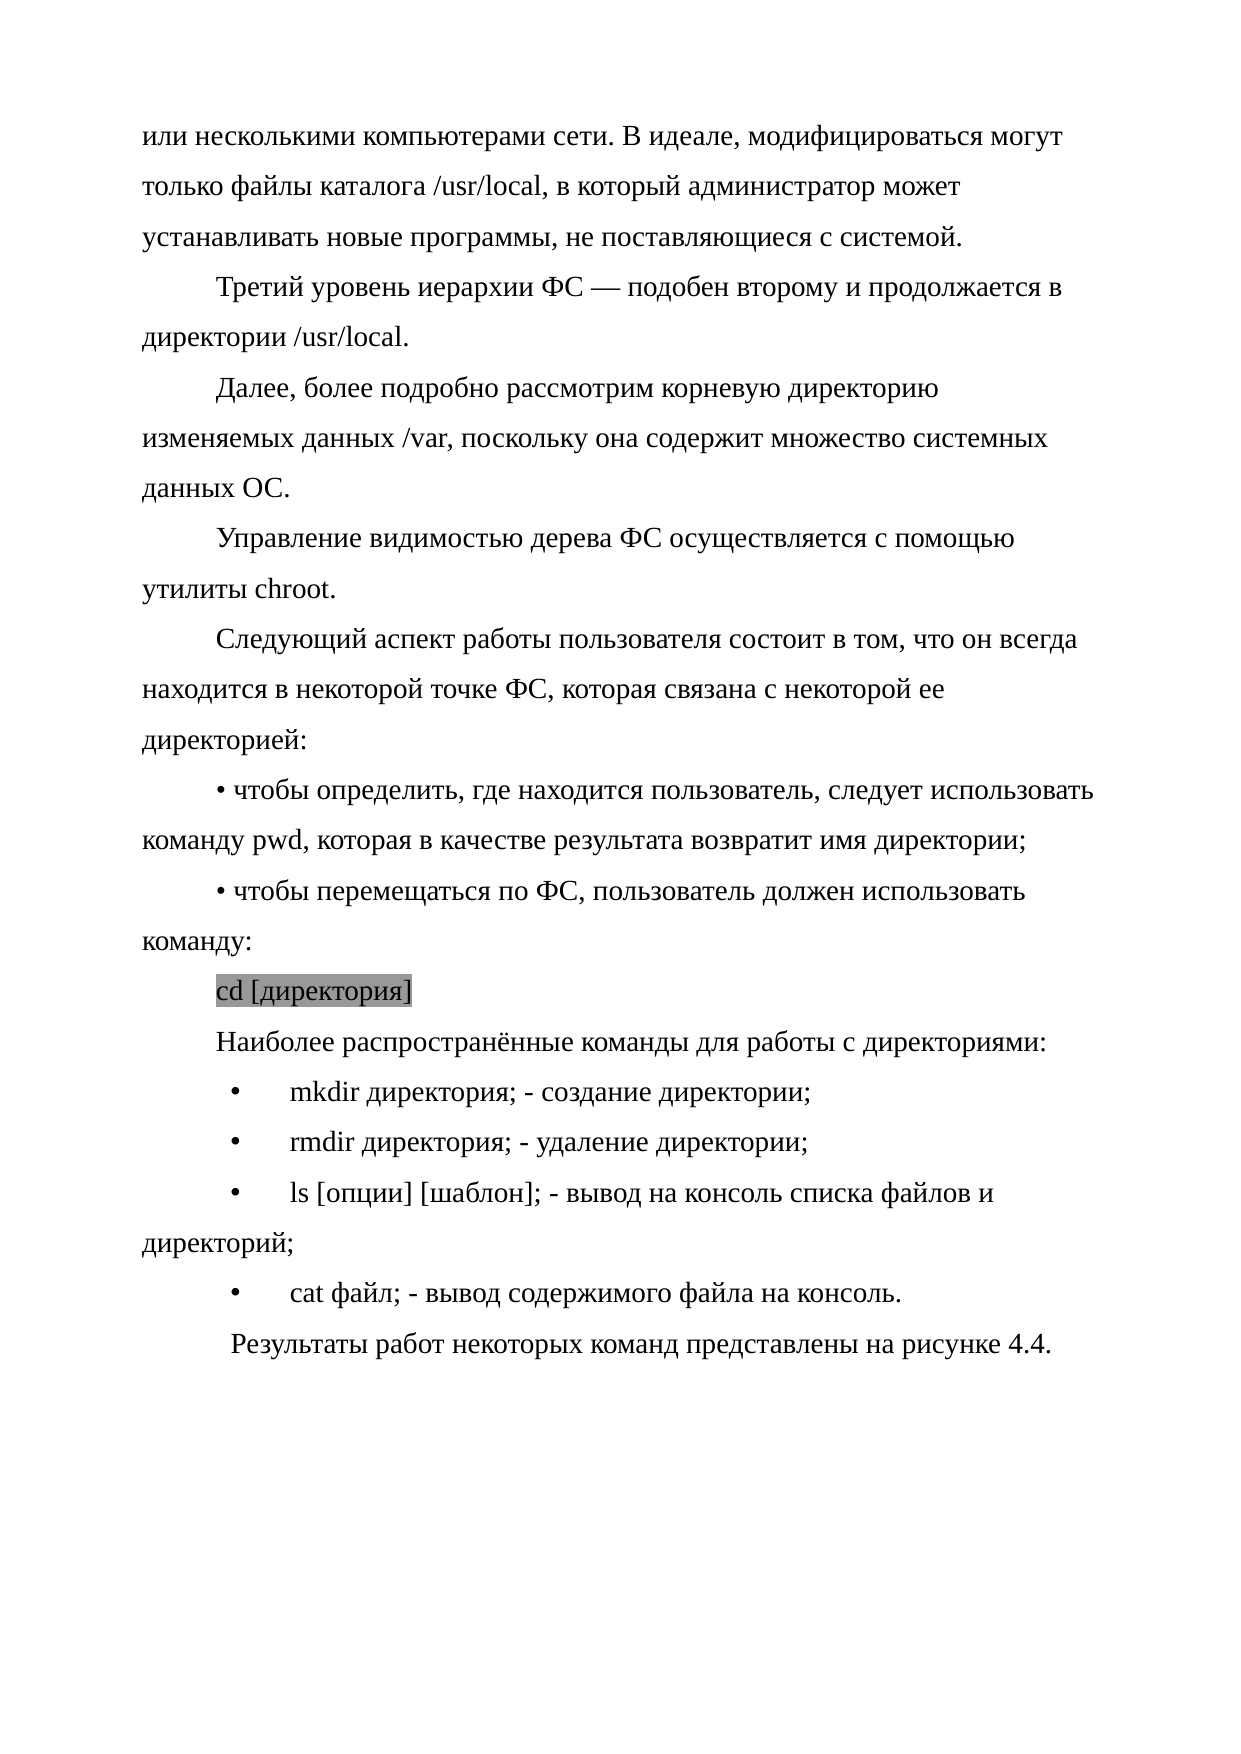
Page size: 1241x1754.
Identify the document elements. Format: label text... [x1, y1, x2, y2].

text Следующий аспект работы пользователя состоит в том, что он всегда находится в некоторой точке ФС, которая связана с некоторой ее директорией: [142, 621, 1098, 755]
text Наиболее распространённые команды для работы с директориями: [142, 1024, 1098, 1057]
text Третий уровень иерархии ФС — подобен второму и продолжается в директории /usr/local. [142, 269, 1098, 353]
text Далее, более подробно рассмотрим корневую директорию изменяемых данных /var, поскольку она содержит множество системных данных ОС. [142, 370, 1098, 504]
text Управление видимостью дерева ФС осуществляется с помощью утилиты chroot. [142, 521, 1098, 604]
text • чтобы перемещаться по ФС, пользователь должен использовать команду: [142, 873, 1098, 957]
list rmdir директория; - удаление директории; [142, 1124, 1098, 1158]
list ls [опции] [шаблон]; - вывод на консоль списка файлов и директорий; [142, 1175, 1098, 1259]
text Результаты работ некоторых команд представлены на рисунке 4.4. [142, 1326, 1098, 1359]
list cat файл; - вывод содержимого файла на консоль. [142, 1276, 1098, 1309]
text • чтобы определить, где находится пользователь, следует использовать команду pwd, которая в качестве результата возвратит имя директории; [142, 772, 1098, 856]
text или несколькими компьютерами сети. В идеале, модифицироваться могут только файлы каталога /usr/local, в который администратор может устанавливать новые программы, не поставляющиеся с системой. [142, 118, 1098, 252]
text cd [директория] [142, 973, 1098, 1007]
list mkdir директория; - создание директории; [142, 1074, 1098, 1108]
